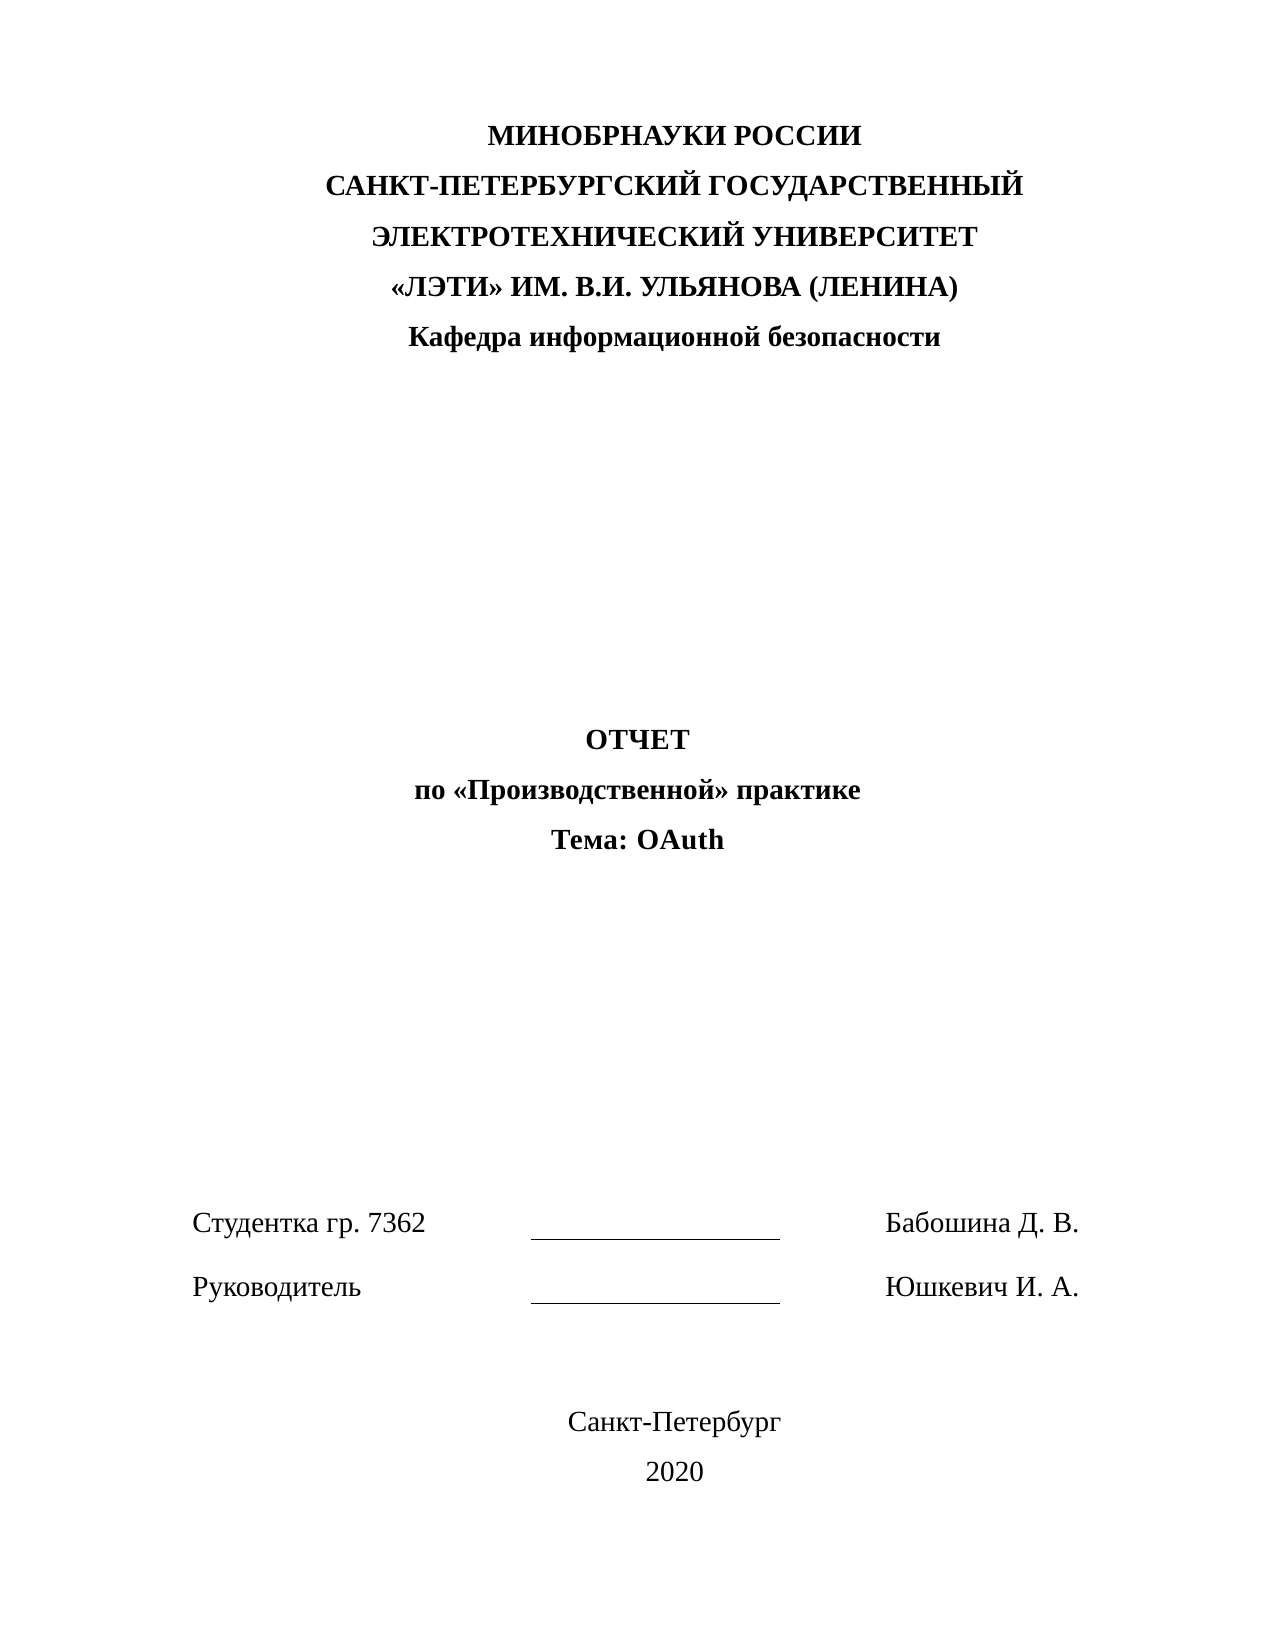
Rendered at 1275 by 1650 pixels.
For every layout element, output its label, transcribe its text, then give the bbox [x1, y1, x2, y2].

text по «Производственной» практике [118, 772, 1157, 806]
table_header Бабошина Д. В. [780, 1175, 1111, 1239]
text Санкт-Петербургский государственный [118, 168, 1157, 202]
text электротехнический университет [118, 219, 1157, 252]
text 2020 [118, 1454, 1157, 1488]
text «ЛЭТИ» им. В.И. Ульянова (Ленина) [118, 269, 1157, 303]
table_header [531, 1175, 780, 1239]
table_cell Руководитель [107, 1239, 531, 1303]
text Санкт-Петербург [118, 1404, 1157, 1438]
table_cell [531, 1240, 780, 1303]
text Кафедра информационной безопасности [118, 319, 1157, 353]
text МИНОБРНАУКИ РОССИИ [118, 118, 1157, 152]
text отчет [118, 722, 1157, 755]
table_cell Юшкевич И. А. [780, 1239, 1111, 1303]
table_header Студентка гр. 7362 [107, 1175, 531, 1239]
text Тема: OAuth [118, 822, 1157, 856]
